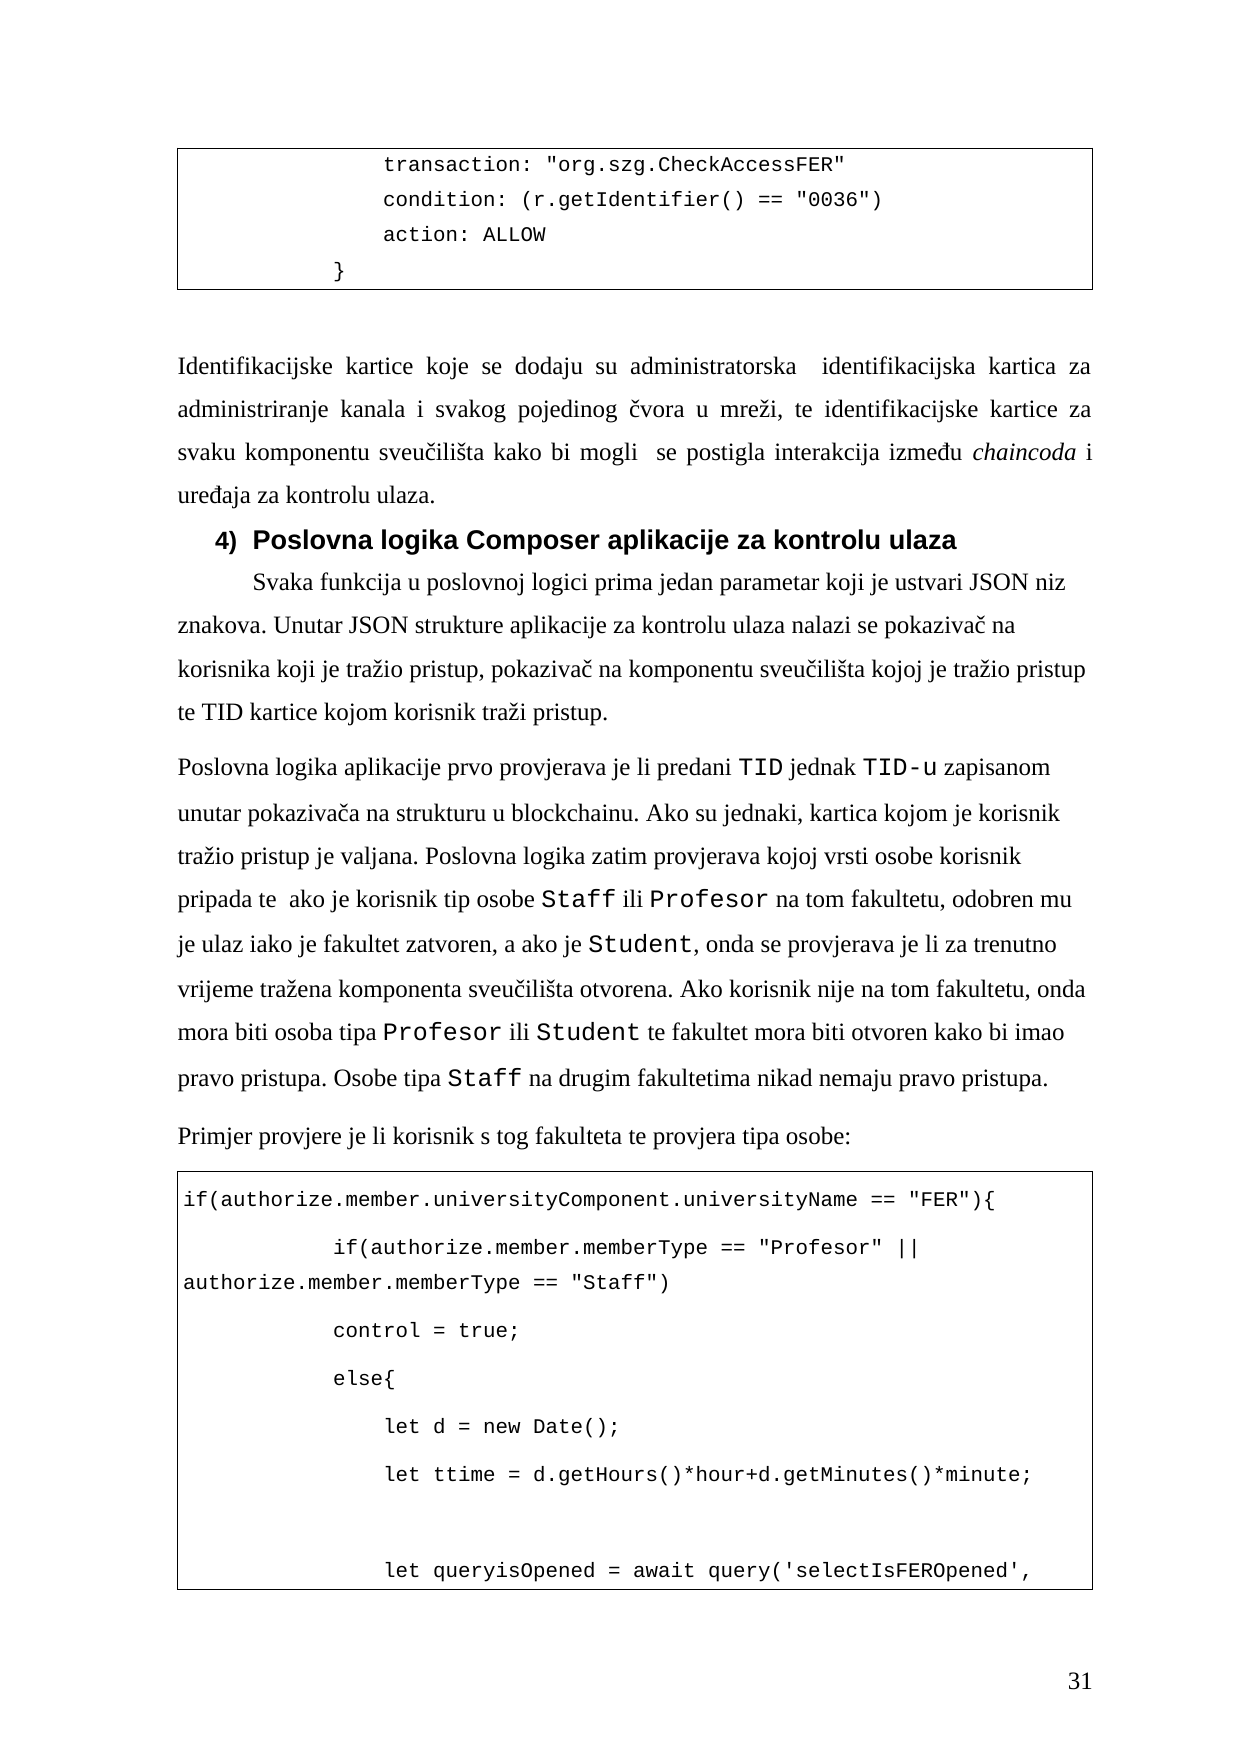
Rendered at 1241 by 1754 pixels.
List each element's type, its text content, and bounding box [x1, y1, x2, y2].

table_header if(authorize.member.universityComponent.universityName == "FER"){ if(authorize.member.memberType == "Profesor" || authorize.member.memberType == "Staff") control = true; else{ let d = new Date(); let ttime = d.getHours()*hour+d.getMinutes()*minute; let queryisOpened = await query('selectIsFEROpened', [178, 1172, 1092, 1589]
list Poslovna logika Composer aplikacije za kontrolu ulaza [215, 524, 1092, 555]
text Svaka funkcija u poslovnoj logici prima jedan parametar koji je ustvari JSON niz znakova. Unutar JSON strukture aplikacije za kontrolu ulaza nalazi se pokazivač na korisnika koji je tražio pristup, pokazivač na komponentu sveučilišta kojoj je tražio pristup te TID kartice kojom korisnik traži pristup. [177, 567, 1092, 726]
text Identifikacijske kartice koje se dodaju su administratorska identifikacijska kartica za administriranje kanala i svakog pojedinog čvora u mreži, te identifikacijske kartice za svaku komponentu sveučilišta kako bi mogli se postigla interakcija između chaincoda i uređaja za kontrolu ulaza. [177, 351, 1092, 509]
text Poslovna logika aplikacije prvo provjerava je li predani TID jednak TID-u zapisanom unutar pokazivača na strukturu u blockchainu. Ako su jednaki, kartica kojom je korisnik tražio pristup je valjana. Poslovna logika zatim provjerava kojoj vrsti osobe korisnik pripada te ako je korisnik tip osobe Staff ili Profesor na tom fakultetu, odobren mu je ulaz iako je fakultet zatvoren, a ako je Student, onda se provjerava je li za trenutno vrijeme tražena komponenta sveučilišta otvorena. Ako korisnik nije na tom fakultetu, onda mora biti osoba tipa Profesor ili Student te fakultet mora biti otvoren kako bi imao pravo pristupa. Osobe tipa Staff na drugim fakultetima nikad nemaju pravo pristupa. [177, 752, 1092, 1093]
table_header transaction: "org.szg.CheckAccessFER" condition: (r.getIdentifier() == "0036") action: ALLOW } [178, 149, 1092, 289]
text Primjer provjere je li korisnik s tog fakulteta te provjera tipa osobe: [177, 1121, 1092, 1150]
